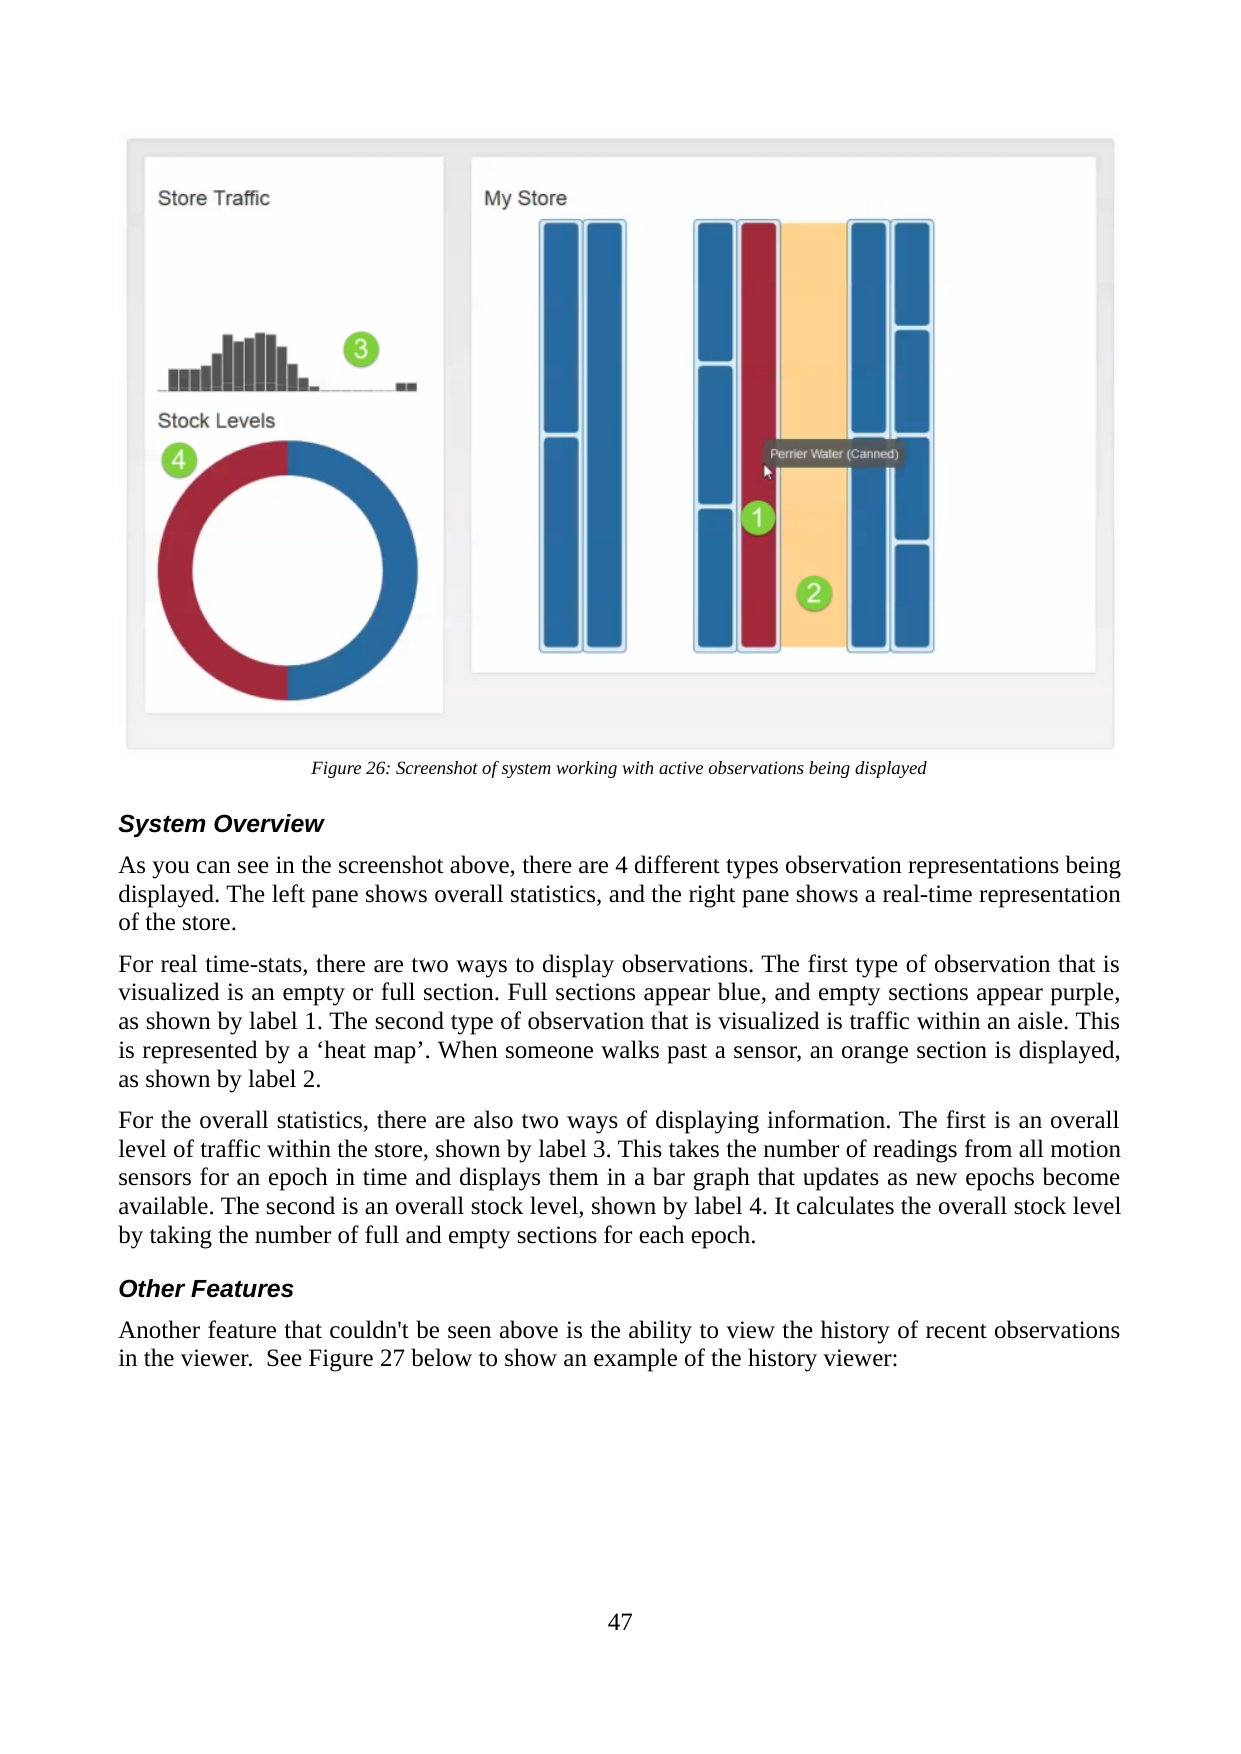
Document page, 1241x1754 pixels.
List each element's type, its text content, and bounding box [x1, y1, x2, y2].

text For real time-stats, there are two ways to display observations. The first type of observation that is visualized is an empty or full section. Full sections appear blue, and empty sections appear purple, as shown by label 1. The second type of observation that is visualized is traffic within an aisle. This is represented by a ‘heat map’. When someone walks past a sensor, an orange section is displayed, as shown by label 2. [118, 949, 1122, 1092]
picture [118, 130, 1123, 757]
text Figure 26: Screenshot of system working with active observations being displayed [118, 757, 1122, 778]
text Another feature that couldn't be seen above is the ability to view the history of recent observations in the viewer. See Figure 27 below to show an example of the history viewer: [118, 1315, 1122, 1372]
subtitle System Overview [118, 809, 1122, 837]
text For the overall statistics, there are also two ways of displaying information. The first is an overall level of traffic within the store, shown by label 3. This takes the number of readings from all motion sensors for an epoch in time and displays them in a bar graph that updates as new epochs become available. The second is an overall stock level, shown by label 4. It calculates the overall stock level by taking the number of full and empty sections for each epoch. [118, 1105, 1122, 1249]
subtitle Other Features [118, 1274, 1122, 1302]
text As you can see in the screenshot above, there are 4 different types observation representations being displayed. The left pane shows overall statistics, and the right pane shows a real-time representation of the store. [118, 850, 1122, 936]
